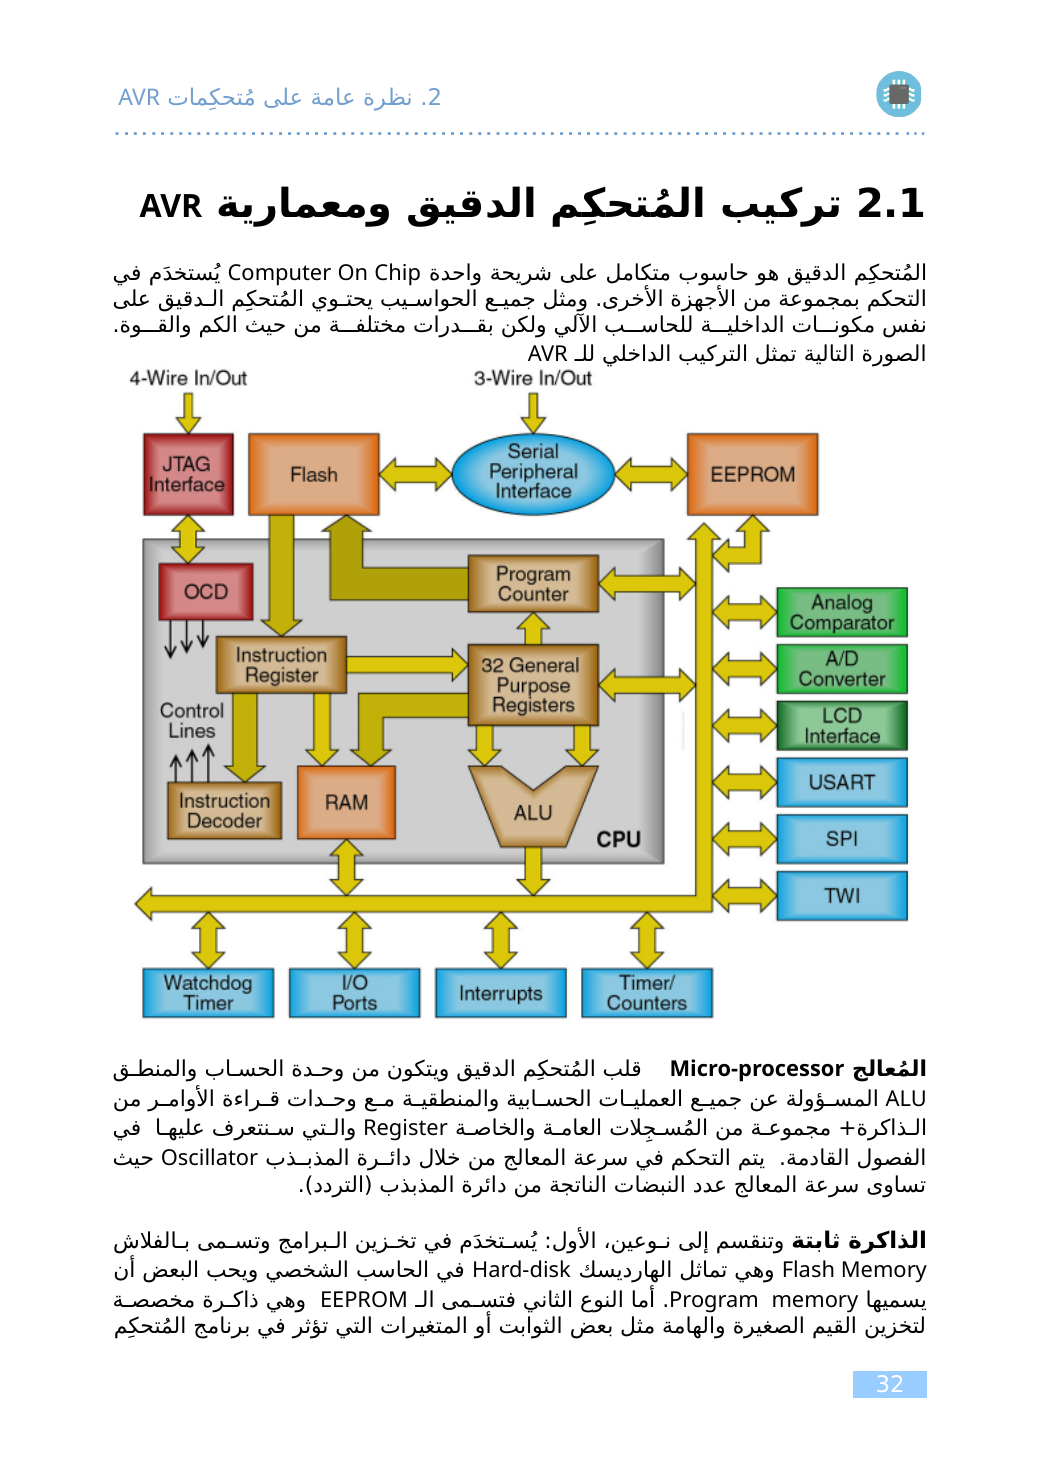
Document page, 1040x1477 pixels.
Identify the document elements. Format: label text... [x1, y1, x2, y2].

text المُتحكِم الدقيق هو حاسوب متكامل على شريحة واحدة Computer On Chip يُستخدَم في التحكم بمجموعة من اﻷجهزة اﻷخرى. ومثل جميع الحواسيب يحتوي المُتحكِم الدقيق على نفس مكونات الداخلية للحاسب اﻵلي ولكن بقدرات مختلفة من حيث الكم والقوة. الصورة التالية تمثل التركيب الداخلي للـ AVR [112, 257, 927, 367]
picture [876, 71, 922, 117]
subtitle 2.1 تركيب المُتحكِم الدقيق ومعمارية AVR [112, 181, 927, 227]
picture [128, 367, 912, 1023]
text الذاكرة ثابتة وتنقسم إلى نوعين، الأول: يُستخدَم في تخزين البرامج وتسمى بالفلاش Flash Memory وهي تماثل الهارديسك Hard-disk في الحاسب الشخصي ويحب البعض أن يسميها Program memory. أما النوع الثاني فتسمى الـ EEPROM وهي ذاكرة مخصصة لتخزين القيم الصغيرة والهامة مثل بعض الثوابت أو المتغيرات التي تؤثر في برنامج المُتحكِم ويجب أن تحفظ من الضياع. [112, 1227, 927, 1339]
text المُعالج Micro-processor قلب المُتحكِم الدقيق ويتكون من وحدة الحساب والمنطق ALU المسؤولة عن جميع العمليات الحسابية والمنطقية مع وحدات قراءة اﻷوامر من الذاكرة+ مجموعة من المُسجِلات العامة والخاصة Register والتي سنتعرف عليها في الفصول القادمة. يتم التحكم في سرعة المعالج من خلال دائرة المذبذب Oscillator حيث تساوى سرعة المعالج عدد النبضات الناتجة من دائرة المذبذب (التردد). [112, 1053, 927, 1197]
